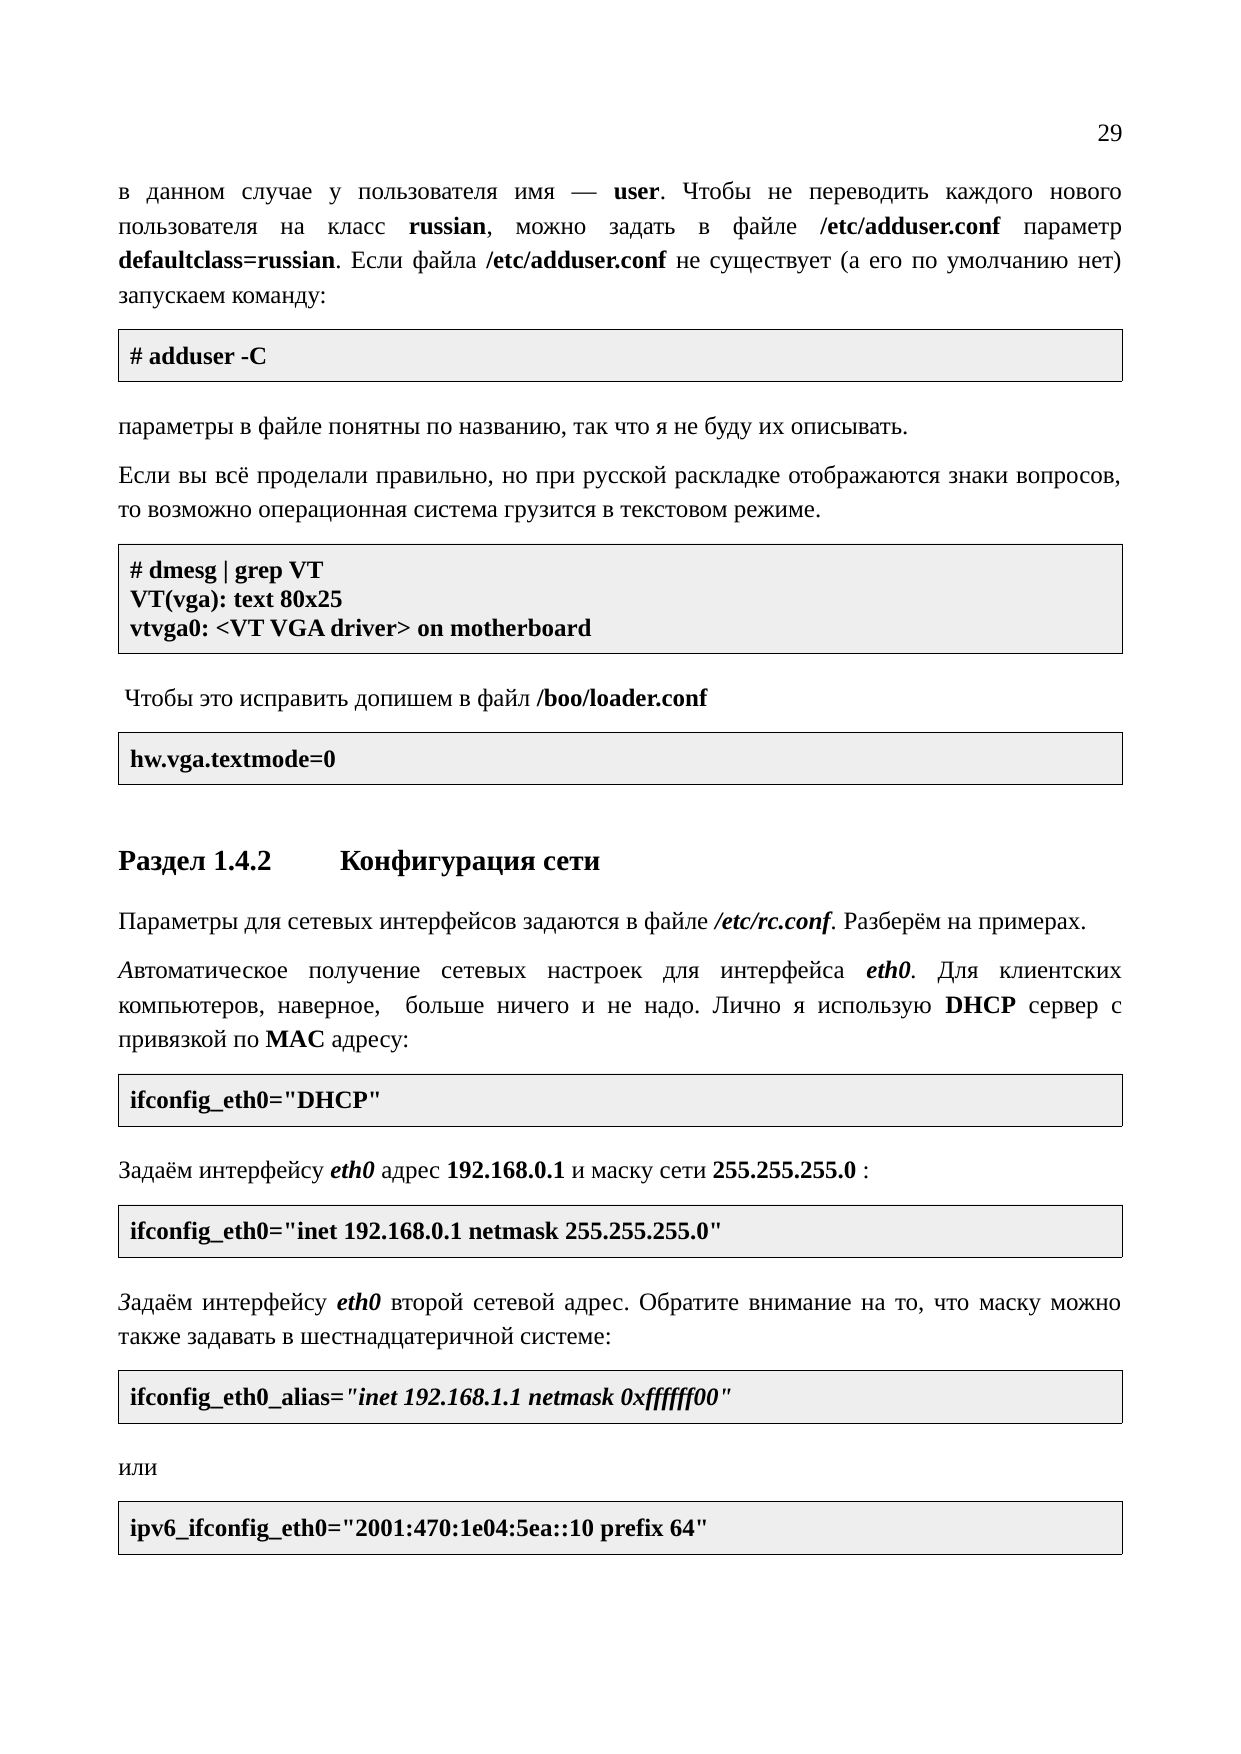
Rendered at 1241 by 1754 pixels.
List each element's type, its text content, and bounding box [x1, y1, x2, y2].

text или [118, 1452, 1122, 1481]
text # dmesg | grep VT VT(vga): text 80x25 vtvga0: <VT VGA driver> on motherboard [119, 545, 1122, 653]
text Если вы всё проделали правильно, но при русской раскладке отображаются знаки вопросов, то возможно операционная система грузится в текстовом режиме. [118, 460, 1122, 523]
text hw.vga.textmode=0 [119, 733, 1122, 784]
text ipv6_ifconfig_eth0="2001:470:1e04:5ea::10 prefix 64" [119, 1502, 1122, 1554]
text Параметры для сетевых интерфейсов задаются в файле /etc/rc.conf. Разберём на примерах. [118, 906, 1122, 935]
text Задаём интерфейсу eth0 второй сетевой адрес. Обратите внимание на то, что маску можно также задавать в шестнадцатеричной системе: [118, 1287, 1122, 1350]
subtitle Конфигурация сети [118, 843, 1122, 877]
text ifconfig_eth0_alias="inet 192.168.1.1 netmask 0xffffff00" [119, 1371, 1122, 1423]
text ifconfig_eth0="DHCP" [119, 1075, 1122, 1126]
text в данном случае у пользователя имя — user. Чтобы не переводить каждого нового пользователя на класс russian, можно задать в файле /etc/adduser.conf параметр defaultclass=russian. Если файла /etc/adduser.conf не существует (а его по умолчанию нет) запускаем команду: [118, 176, 1122, 308]
text параметры в файле понятны по названию, так что я не буду их описывать. [118, 411, 1122, 439]
text Чтобы это исправить допишем в файл /boo/loader.conf [118, 683, 1122, 712]
text Автоматическое получение сетевых настроек для интерфейса eth0. Для клиентских компьютеров, наверное, больше ничего и не надо. Лично я использую DHCP сервер с привязкой по MAC адресу: [118, 956, 1122, 1053]
text # adduser -C [119, 330, 1122, 381]
text Задаём интерфейсу eth0 адрес 192.168.0.1 и маску сети 255.255.255.0 : [118, 1156, 1122, 1184]
text ifconfig_eth0="inet 192.168.0.1 netmask 255.255.255.0" [119, 1206, 1122, 1257]
